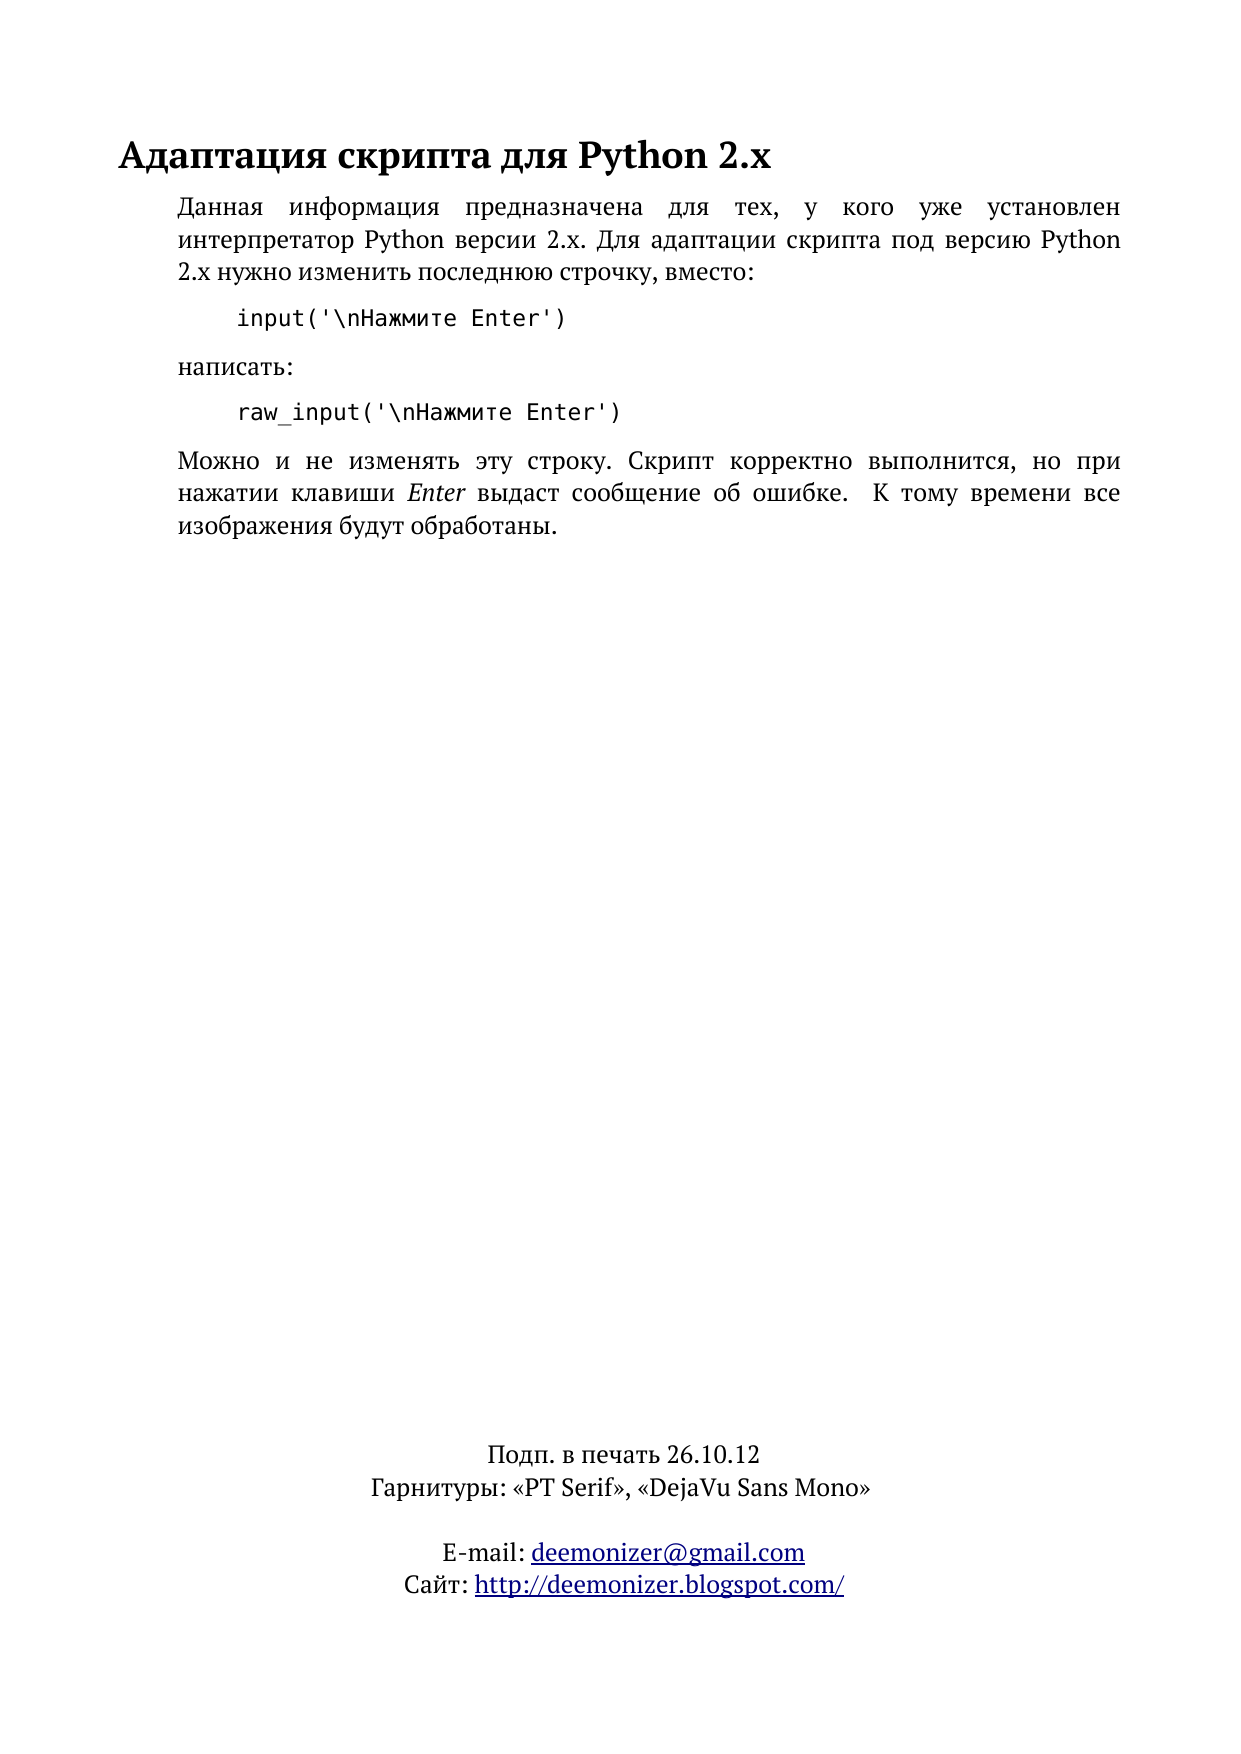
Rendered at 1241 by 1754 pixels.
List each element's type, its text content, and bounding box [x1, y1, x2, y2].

text написать: [177, 349, 1122, 382]
text Сайт: http://deemonizer.blogspot.com/ [305, 1568, 943, 1600]
text Данная информация предназначена для тех, у кого уже установлен интерпретатор Python версии 2.x. Для адаптации скрипта под версию Python 2.x нужно изменить последнюю строчку, вместо: [177, 190, 1122, 287]
text raw_input('\nНажмите Enter') [236, 399, 1122, 426]
text E-mail: deemonizer@gmail.com [305, 1536, 943, 1568]
text Гарнитуры: «PT Serif», «DejaVu Sans Mono» [305, 1471, 943, 1503]
text Можно и не изменять эту строку. Скрипт корректно выполнится, но при нажатии клавиши Enter выдаст сообщение об ошибке. К тому времени все изображения будут обработаны. [177, 444, 1122, 541]
subtitle Адаптация скрипта для Python 2.x [118, 130, 1122, 178]
text Подп. в печать 26.10.12 [305, 1438, 943, 1471]
text input('\nНажмите Enter') [236, 305, 1122, 332]
